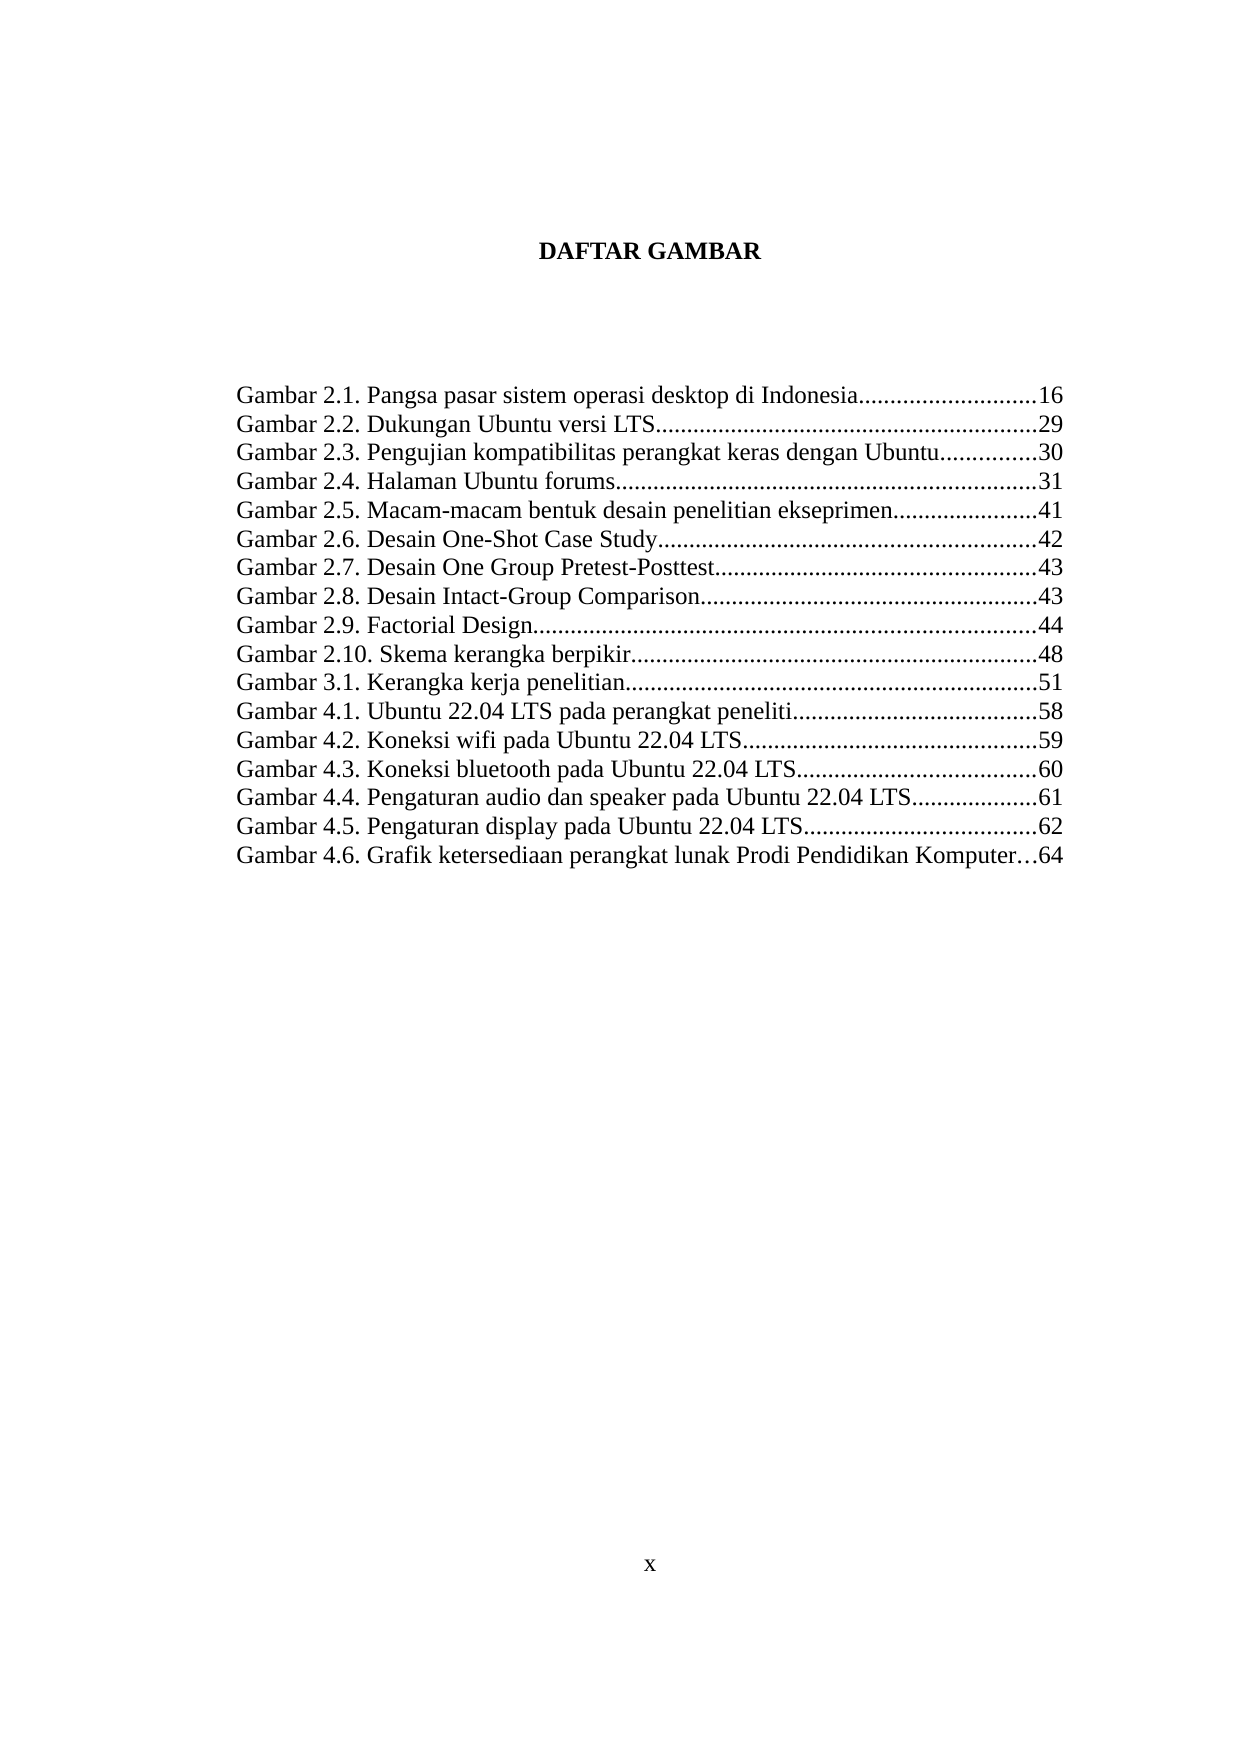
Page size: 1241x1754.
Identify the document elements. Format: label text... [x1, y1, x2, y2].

text Gambar 2.5. Macam-macam bentuk desain penelitian ekseprimen 41 [236, 495, 1063, 524]
text Gambar 3.1. Kerangka kerja penelitian 51 [236, 667, 1063, 696]
text Gambar 2.9. Factorial Design 44 [236, 610, 1063, 639]
text Gambar 2.10. Skema kerangka berpikir 48 [236, 639, 1063, 667]
text Gambar 2.2. Dukungan Ubuntu versi LTS 29 [236, 409, 1063, 437]
text Gambar 2.6. Desain One-Shot Case Study 42 [236, 524, 1063, 552]
text Gambar 2.8. Desain Intact-Group Comparison 43 [236, 581, 1063, 610]
text Gambar 4.2. Koneksi wifi pada Ubuntu 22.04 LTS 59 [236, 725, 1063, 754]
text Gambar 4.1. Ubuntu 22.04 LTS pada perangkat peneliti 58 [236, 696, 1063, 725]
text Gambar 2.1. Pangsa pasar sistem operasi desktop di Indonesia 16 [236, 380, 1063, 409]
text Gambar 2.4. Halaman Ubuntu forums 31 [236, 466, 1063, 495]
text Gambar 4.4. Pengaturan audio dan speaker pada Ubuntu 22.04 LTS 61 [236, 782, 1063, 811]
subtitle DAFTAR GAMBAR [236, 236, 1063, 265]
text Gambar 4.5. Pengaturan display pada Ubuntu 22.04 LTS 62 [236, 811, 1063, 840]
text Gambar 2.7. Desain One Group Pretest-Posttest 43 [236, 552, 1063, 581]
text Gambar 4.3. Koneksi bluetooth pada Ubuntu 22.04 LTS 60 [236, 754, 1063, 782]
text Gambar 2.3. Pengujian kompatibilitas perangkat keras dengan Ubuntu 30 [236, 437, 1063, 466]
text Gambar 4.6. Grafik ketersediaan perangkat lunak Prodi Pendidikan Komputer 64 [236, 840, 1063, 869]
